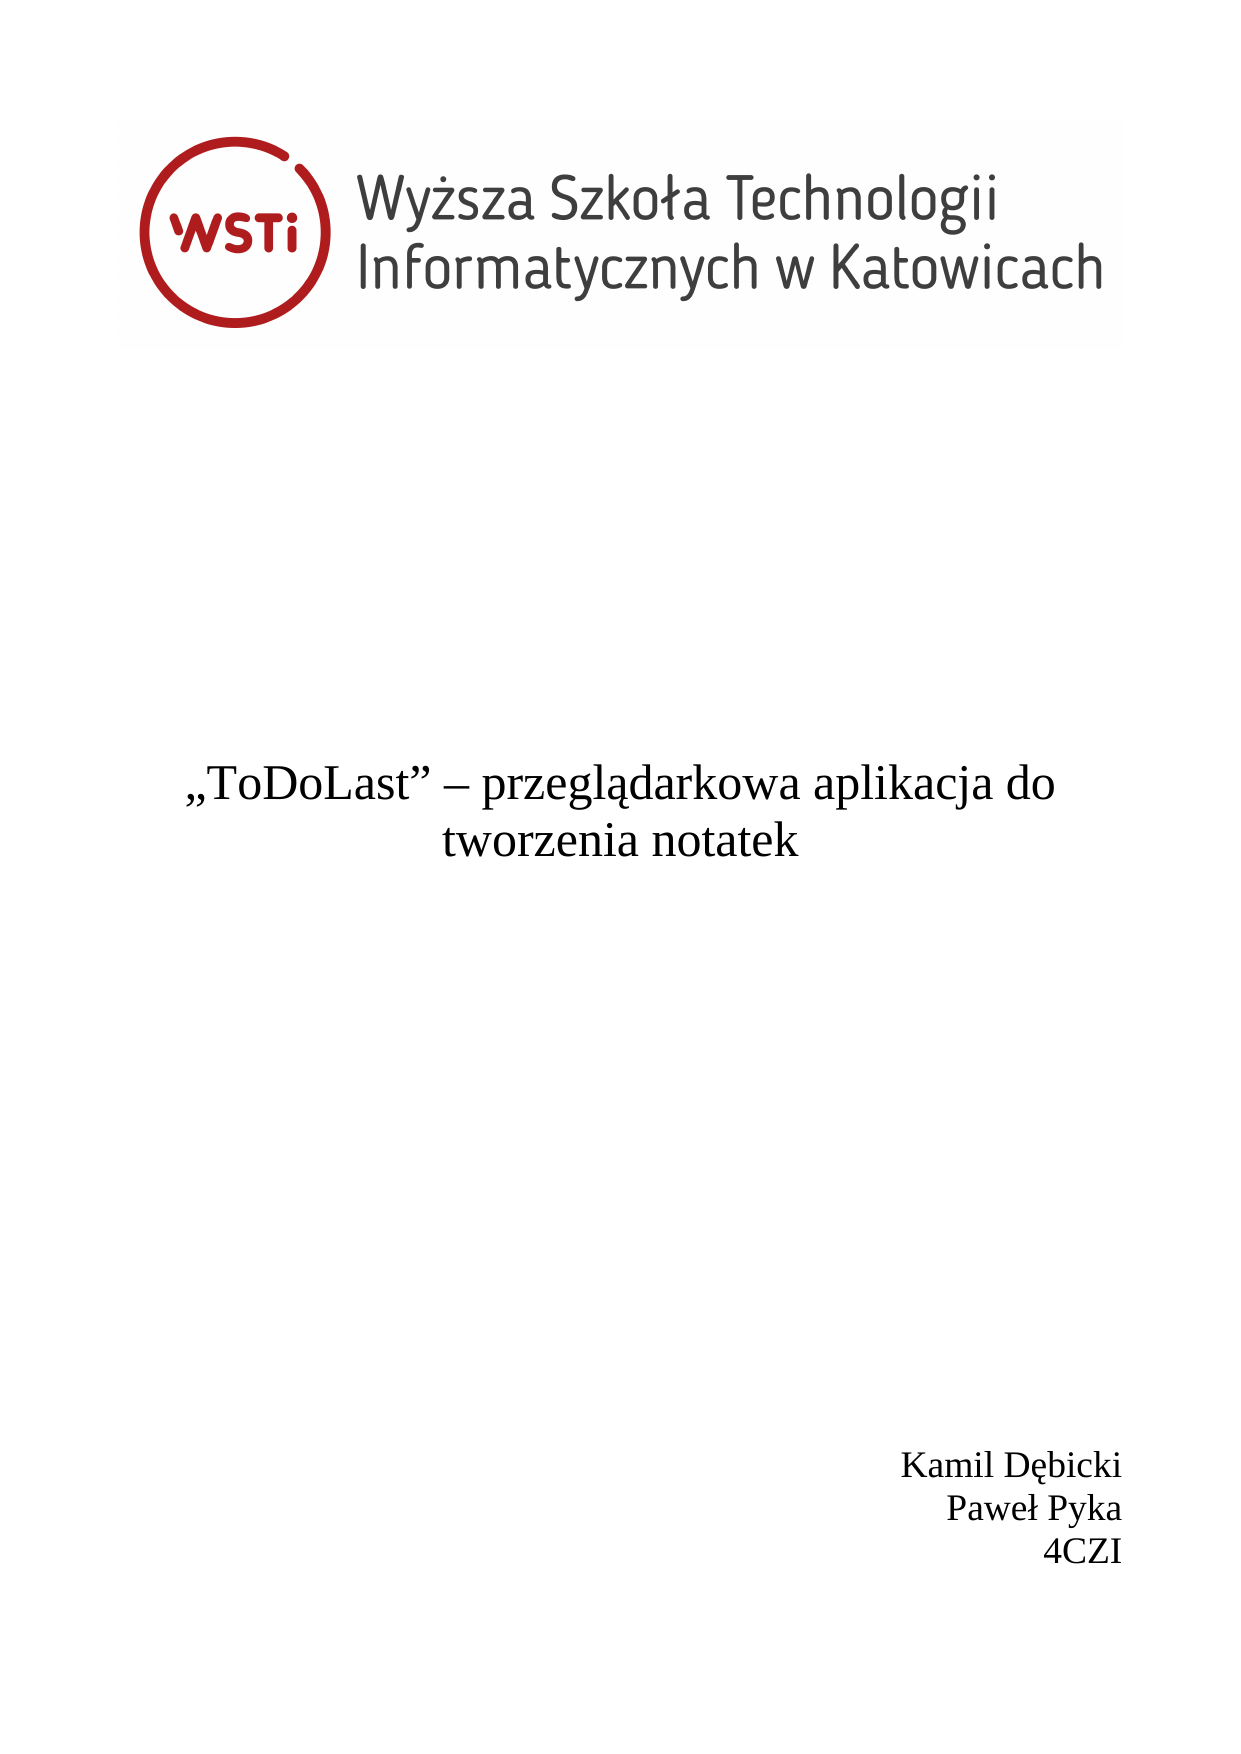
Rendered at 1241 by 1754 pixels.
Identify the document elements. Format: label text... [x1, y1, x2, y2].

text Paweł Pyka [118, 1486, 1122, 1529]
text 4CZI [118, 1529, 1122, 1572]
picture [118, 119, 1123, 350]
text „ToDoLast” – przeglądarkowa aplikacja do tworzenia notatek [118, 752, 1122, 867]
text Kamil Dębicki [118, 1442, 1122, 1486]
